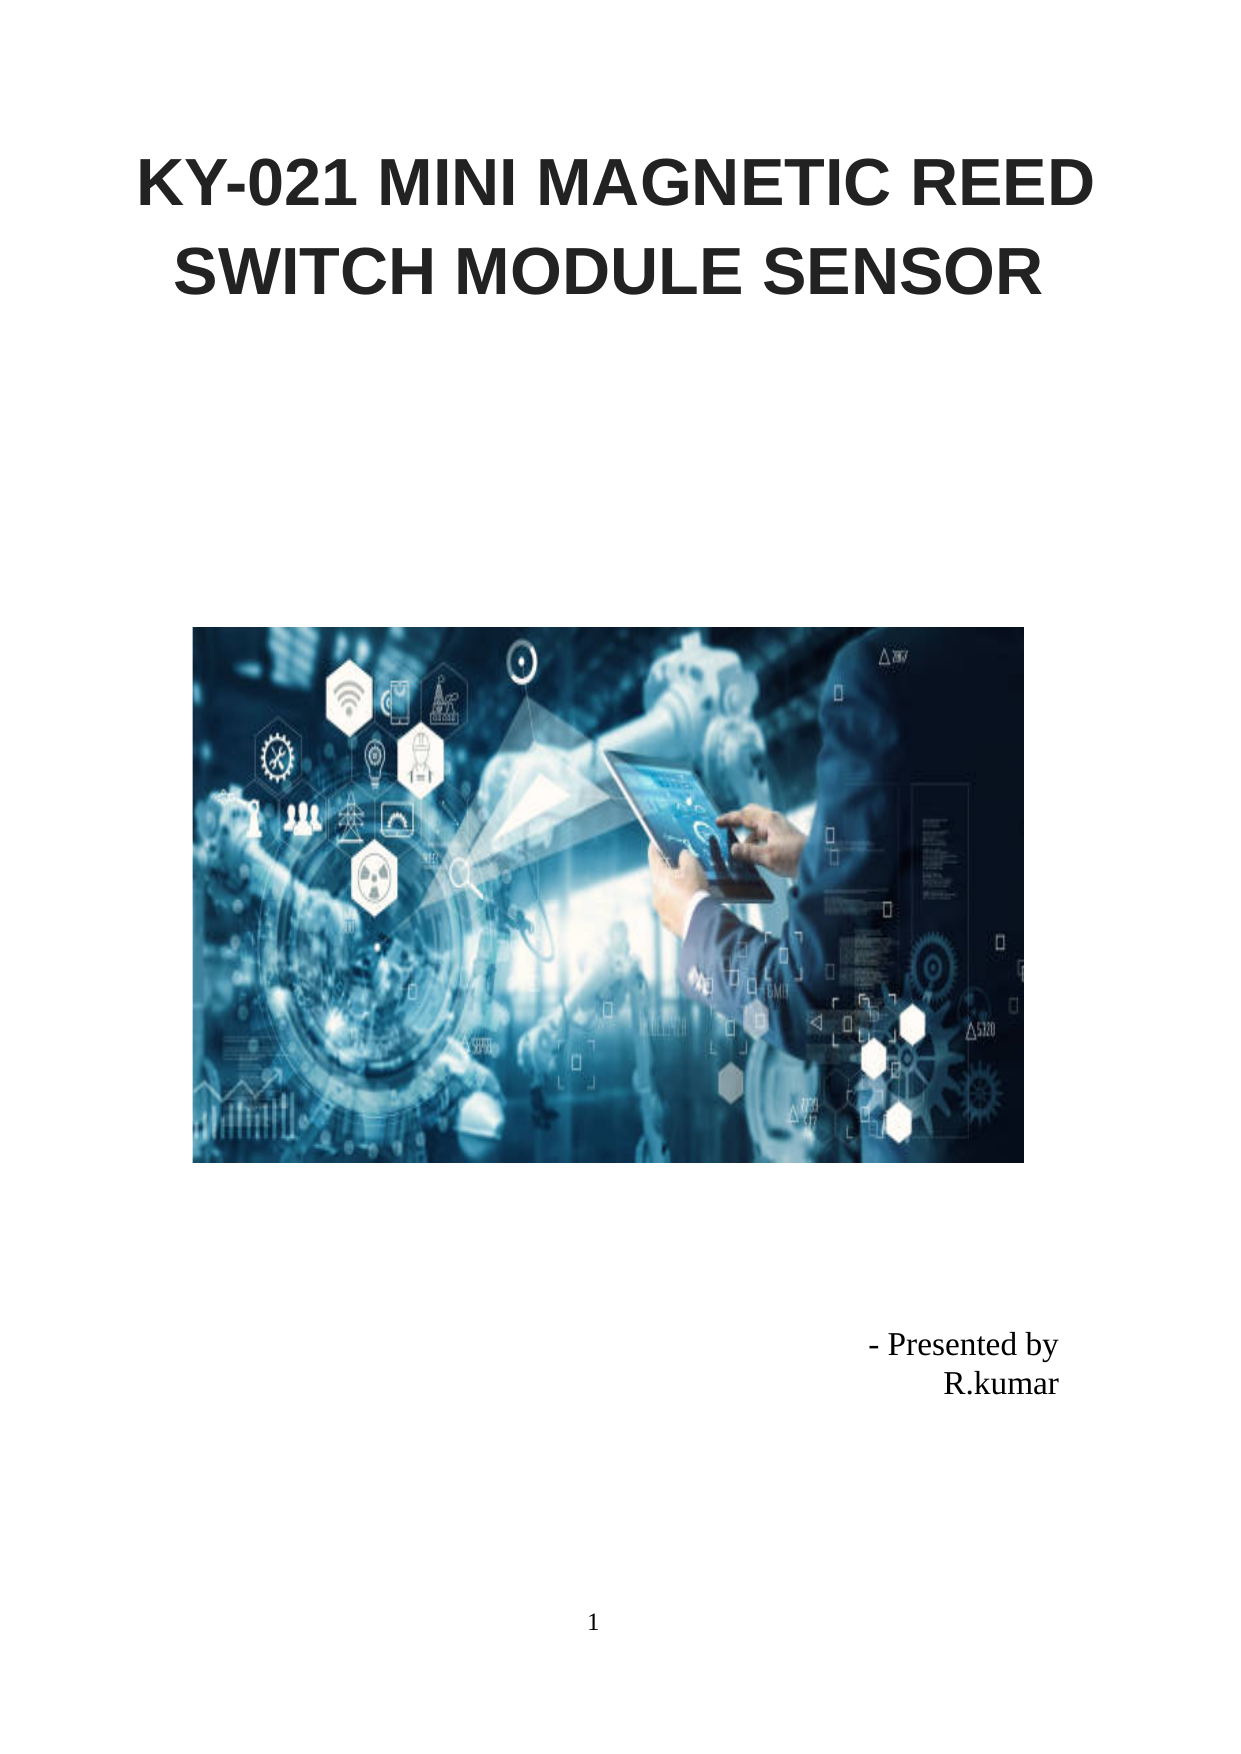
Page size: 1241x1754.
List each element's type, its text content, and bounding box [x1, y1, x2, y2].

subtitle KY-021 MINI MAGNETIC REED [118, 143, 1122, 220]
text R.kumar [118, 1363, 1122, 1401]
text - Presented by [118, 1286, 1122, 1363]
picture [192, 627, 1024, 1163]
text SWITCH MODULE sensor [118, 232, 1122, 309]
